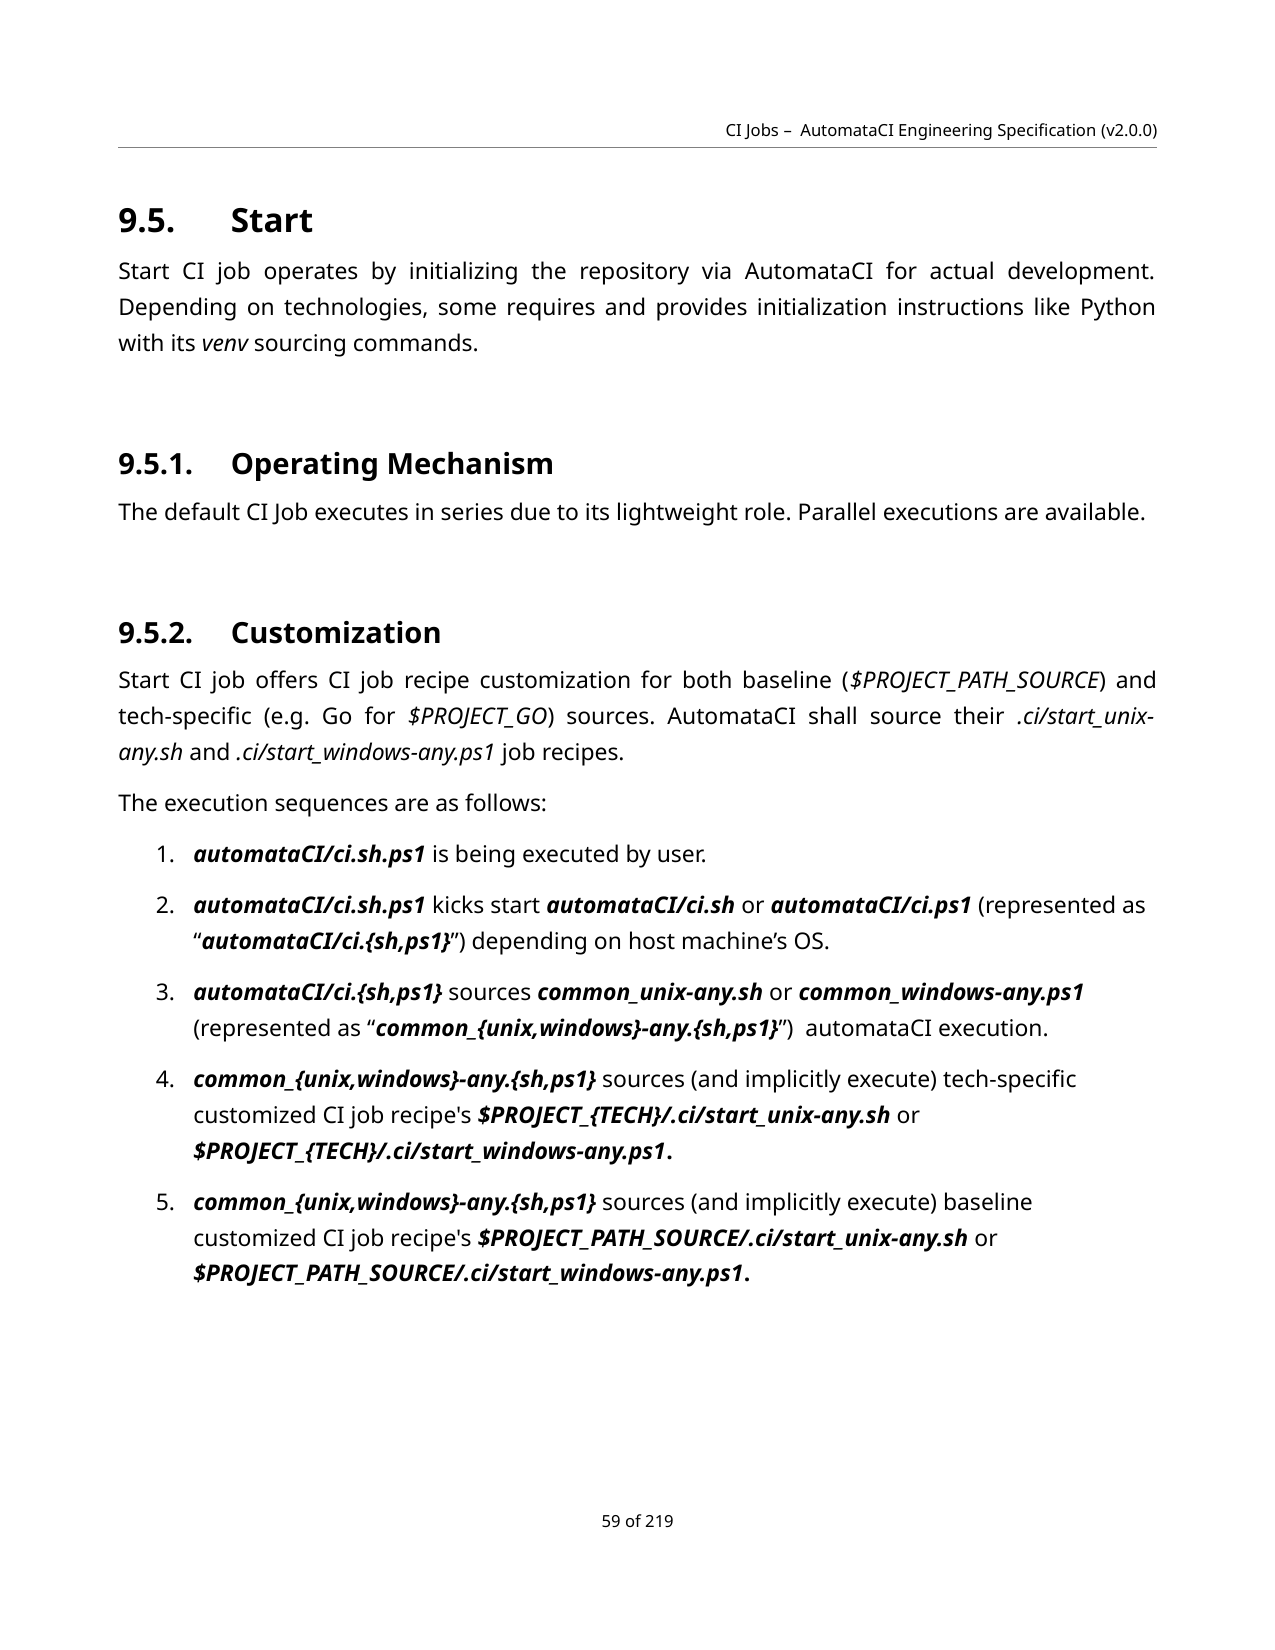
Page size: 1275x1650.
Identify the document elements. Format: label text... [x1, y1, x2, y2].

list automataCI/ci.{sh,ps1} sources common_unix-any.sh or common_windows-any.ps1 (represented as “common_{unix,windows}-any.{sh,ps1}”) automataCI execution. [156, 976, 1157, 1043]
subtitle Customization [118, 612, 1157, 652]
list common_{unix,windows}-any.{sh,ps1} sources (and implicitly execute) baseline customized CI job recipe's $PROJECT_PATH_SOURCE/.ci/start_unix-any.sh or $PROJECT_PATH_SOURCE/.ci/start_windows-any.ps1. [156, 1186, 1157, 1289]
text Start CI job operates by initializing the repository via AutomataCI for actual development. Depending on technologies, some requires and provides initialization instructions like Python with its venv sourcing commands. [118, 255, 1157, 358]
list automataCI/ci.sh.ps1 is being executed by user. [156, 838, 1157, 869]
subtitle Start [118, 197, 1157, 243]
list common_{unix,windows}-any.{sh,ps1} sources (and implicitly execute) tech-specific customized CI job recipe's $PROJECT_{TECH}/.ci/start_unix-any.sh or $PROJECT_{TECH}/.ci/start_windows-any.ps1. [156, 1063, 1157, 1166]
text The execution sequences are as follows: [118, 787, 1157, 818]
list automataCI/ci.sh.ps1 kicks start automataCI/ci.sh or automataCI/ci.ps1 (represented as “automataCI/ci.{sh,ps1}”) depending on host machine’s OS. [156, 889, 1157, 956]
text The default CI Job executes in series due to its lightweight role. Parallel executions are available. [118, 496, 1157, 527]
text Start CI job offers CI job recipe customization for both baseline ($PROJECT_PATH_SOURCE) and tech-specific (e.g. Go for $PROJECT_GO) sources. AutomataCI shall source their .ci/start_unix-any.sh and .ci/start_windows-any.ps1 job recipes. [118, 664, 1157, 767]
subtitle Operating Mechanism [118, 443, 1157, 483]
